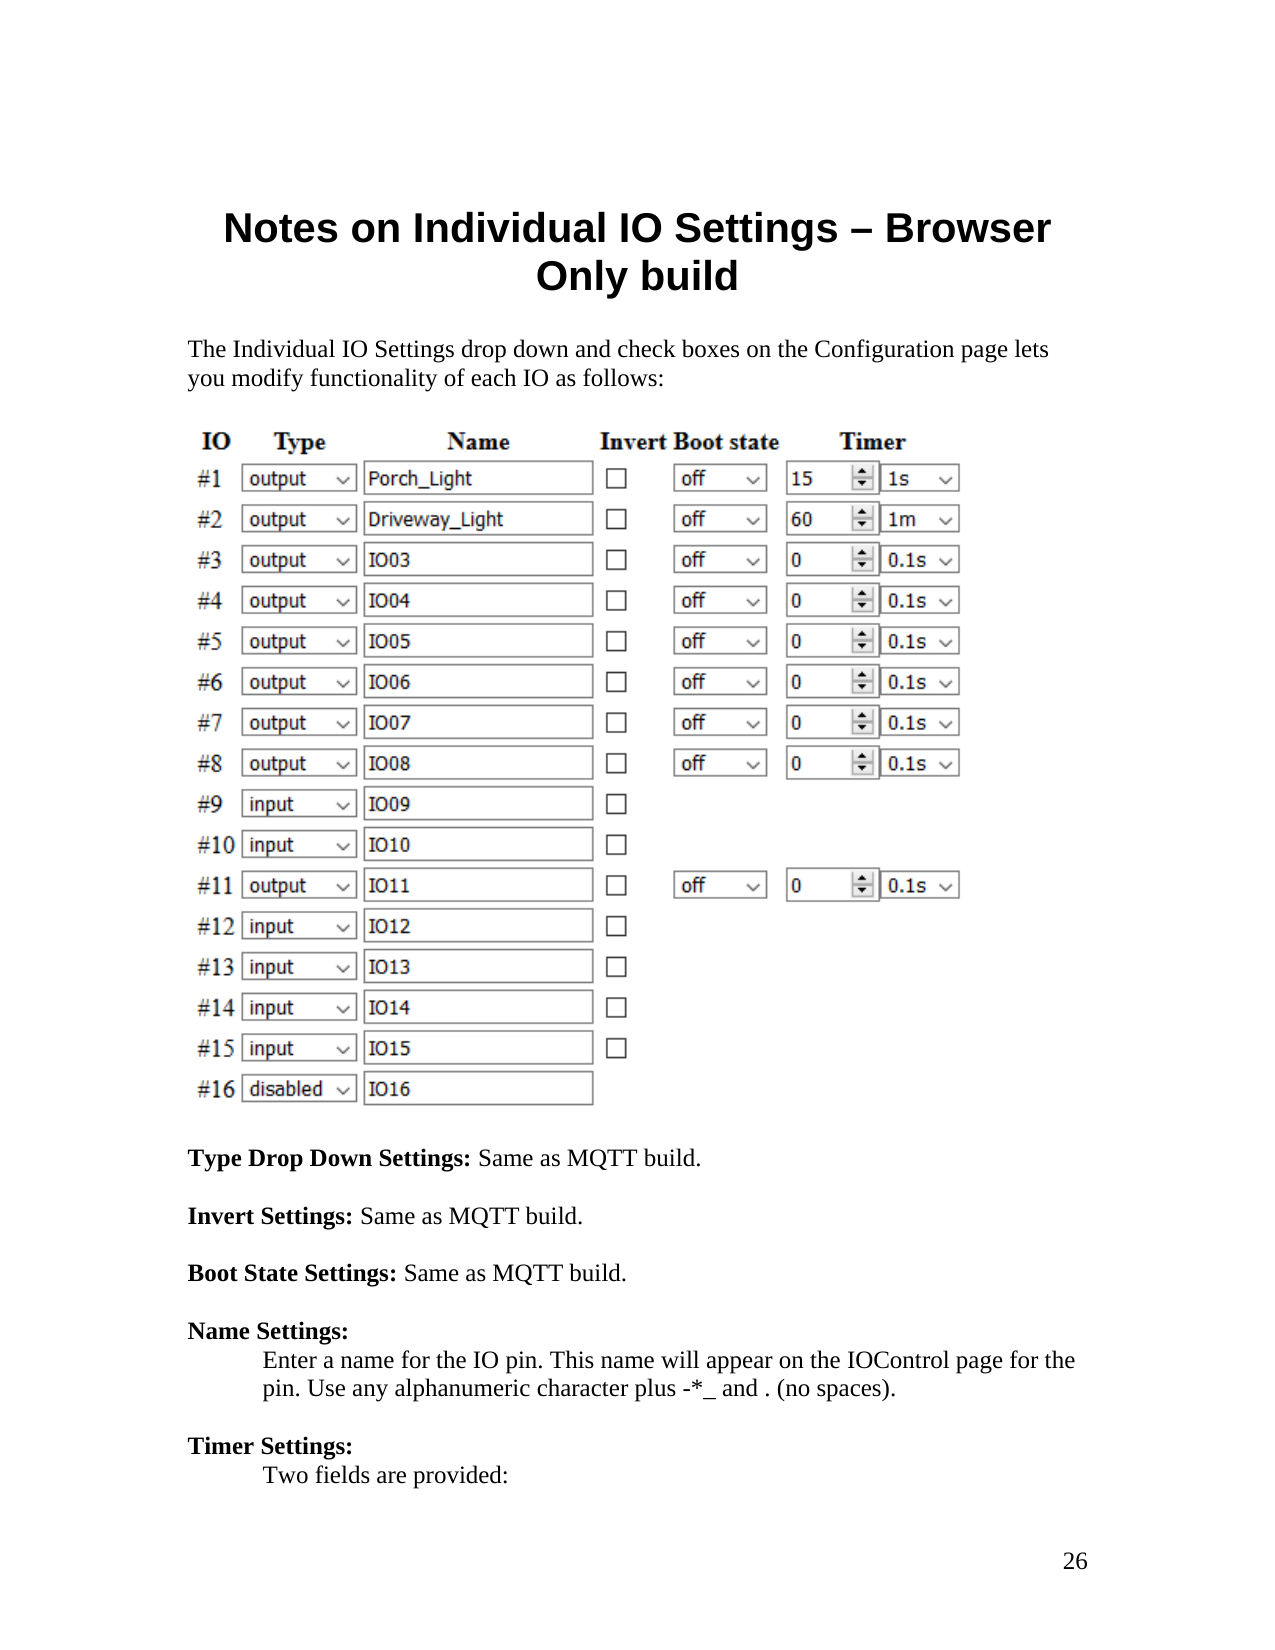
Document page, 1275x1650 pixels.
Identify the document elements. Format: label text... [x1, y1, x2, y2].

text Type Drop Down Settings: Same as MQTT build. [187, 1143, 1087, 1172]
text Timer Settings: [187, 1431, 1087, 1460]
text Name Settings: [187, 1316, 1087, 1345]
subtitle Notes on Individual IO Settings – Browser Only build [187, 204, 1087, 299]
text Two fields are provided: [262, 1460, 1087, 1488]
text The Individual IO Settings drop down and check boxes on the Configuration page lets you modify functionality of each IO as follows: [187, 334, 1087, 392]
text Enter a name for the IO pin. This name will appear on the IOControl page for the pin. Use any alphanumeric character plus -*_ and . (no spaces). [262, 1345, 1087, 1402]
picture [187, 420, 982, 1115]
text Boot State Settings: Same as MQTT build. [187, 1258, 1087, 1287]
text Invert Settings: Same as MQTT build. [187, 1201, 1087, 1230]
